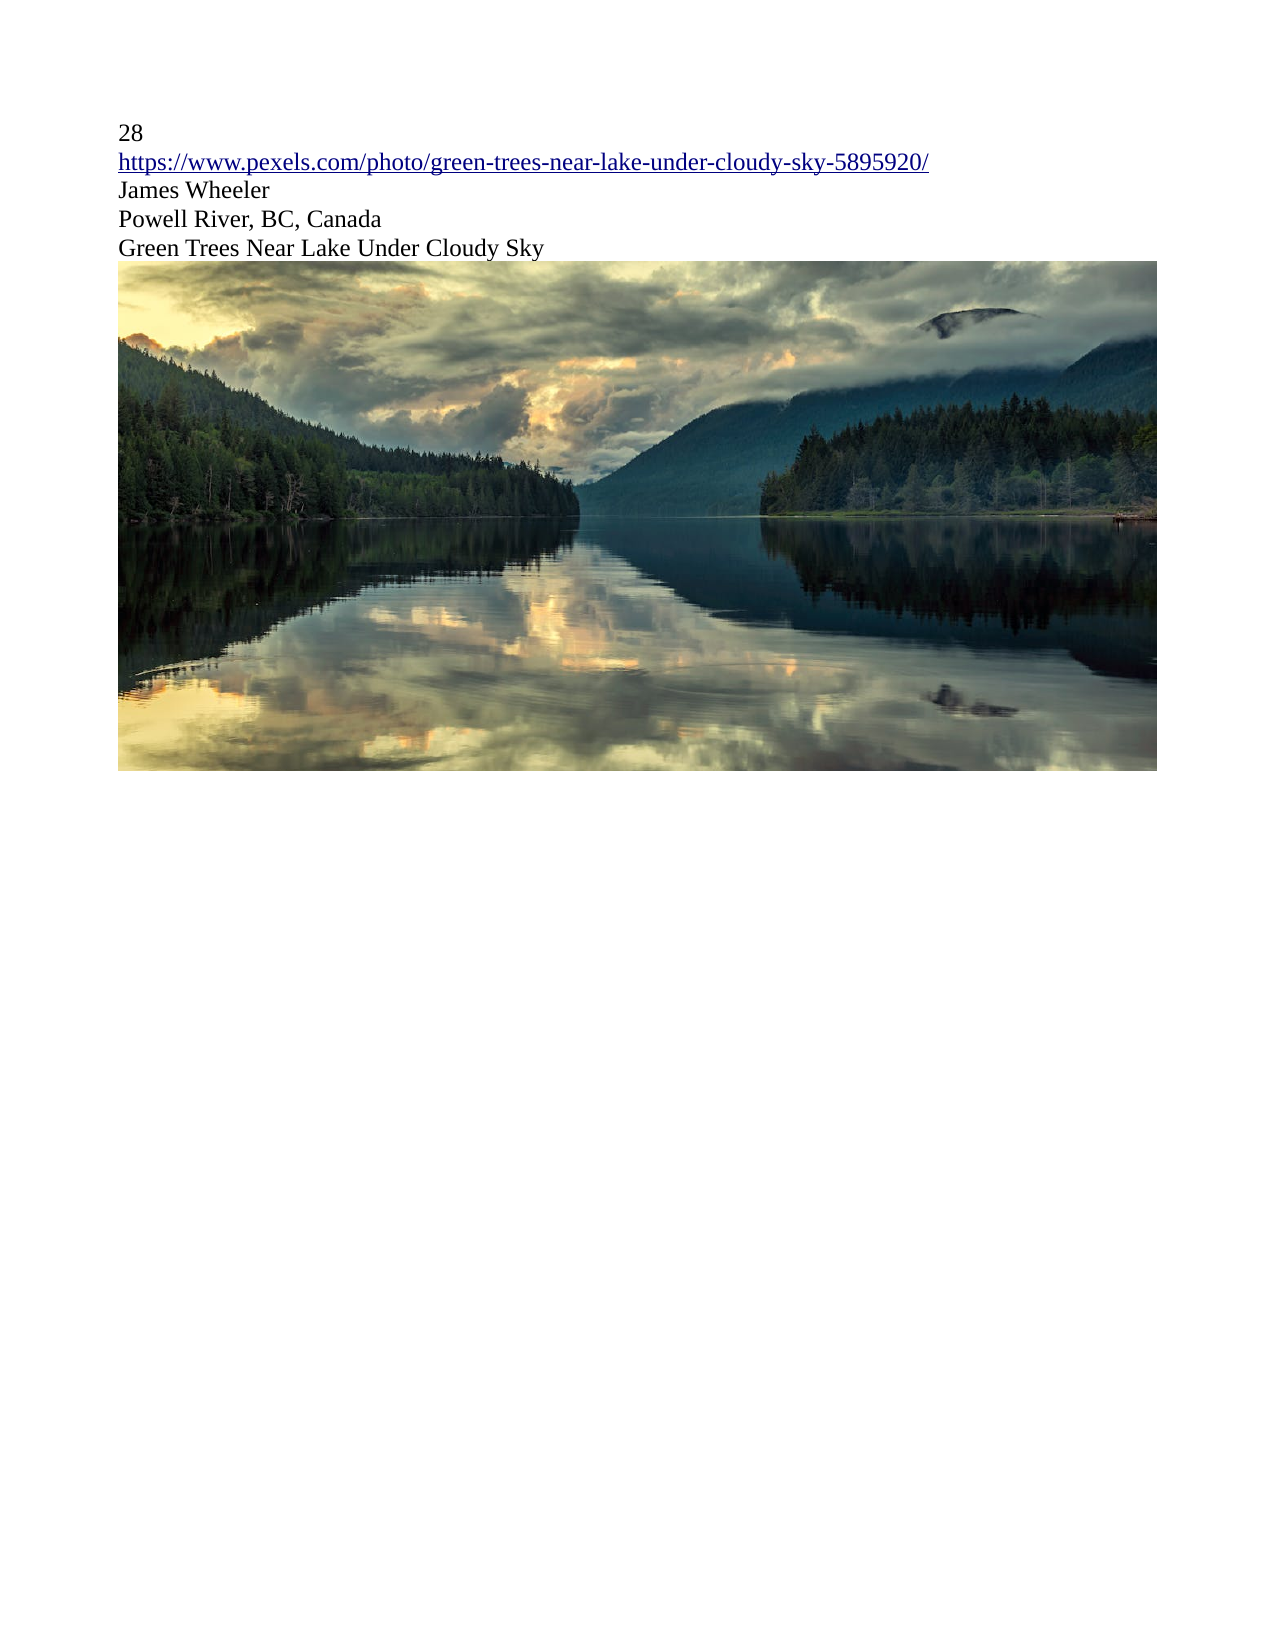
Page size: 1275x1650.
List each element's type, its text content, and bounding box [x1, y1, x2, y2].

picture [118, 261, 1157, 771]
text Green Trees Near Lake Under Cloudy Sky [118, 233, 1157, 261]
text Powell River, BC, Canada [118, 204, 1157, 233]
text 28 [118, 118, 1157, 147]
text https://www.pexels.com/photo/green-trees-near-lake-under-cloudy-sky-5895920/ [118, 147, 1157, 176]
text James Wheeler [118, 176, 1157, 204]
